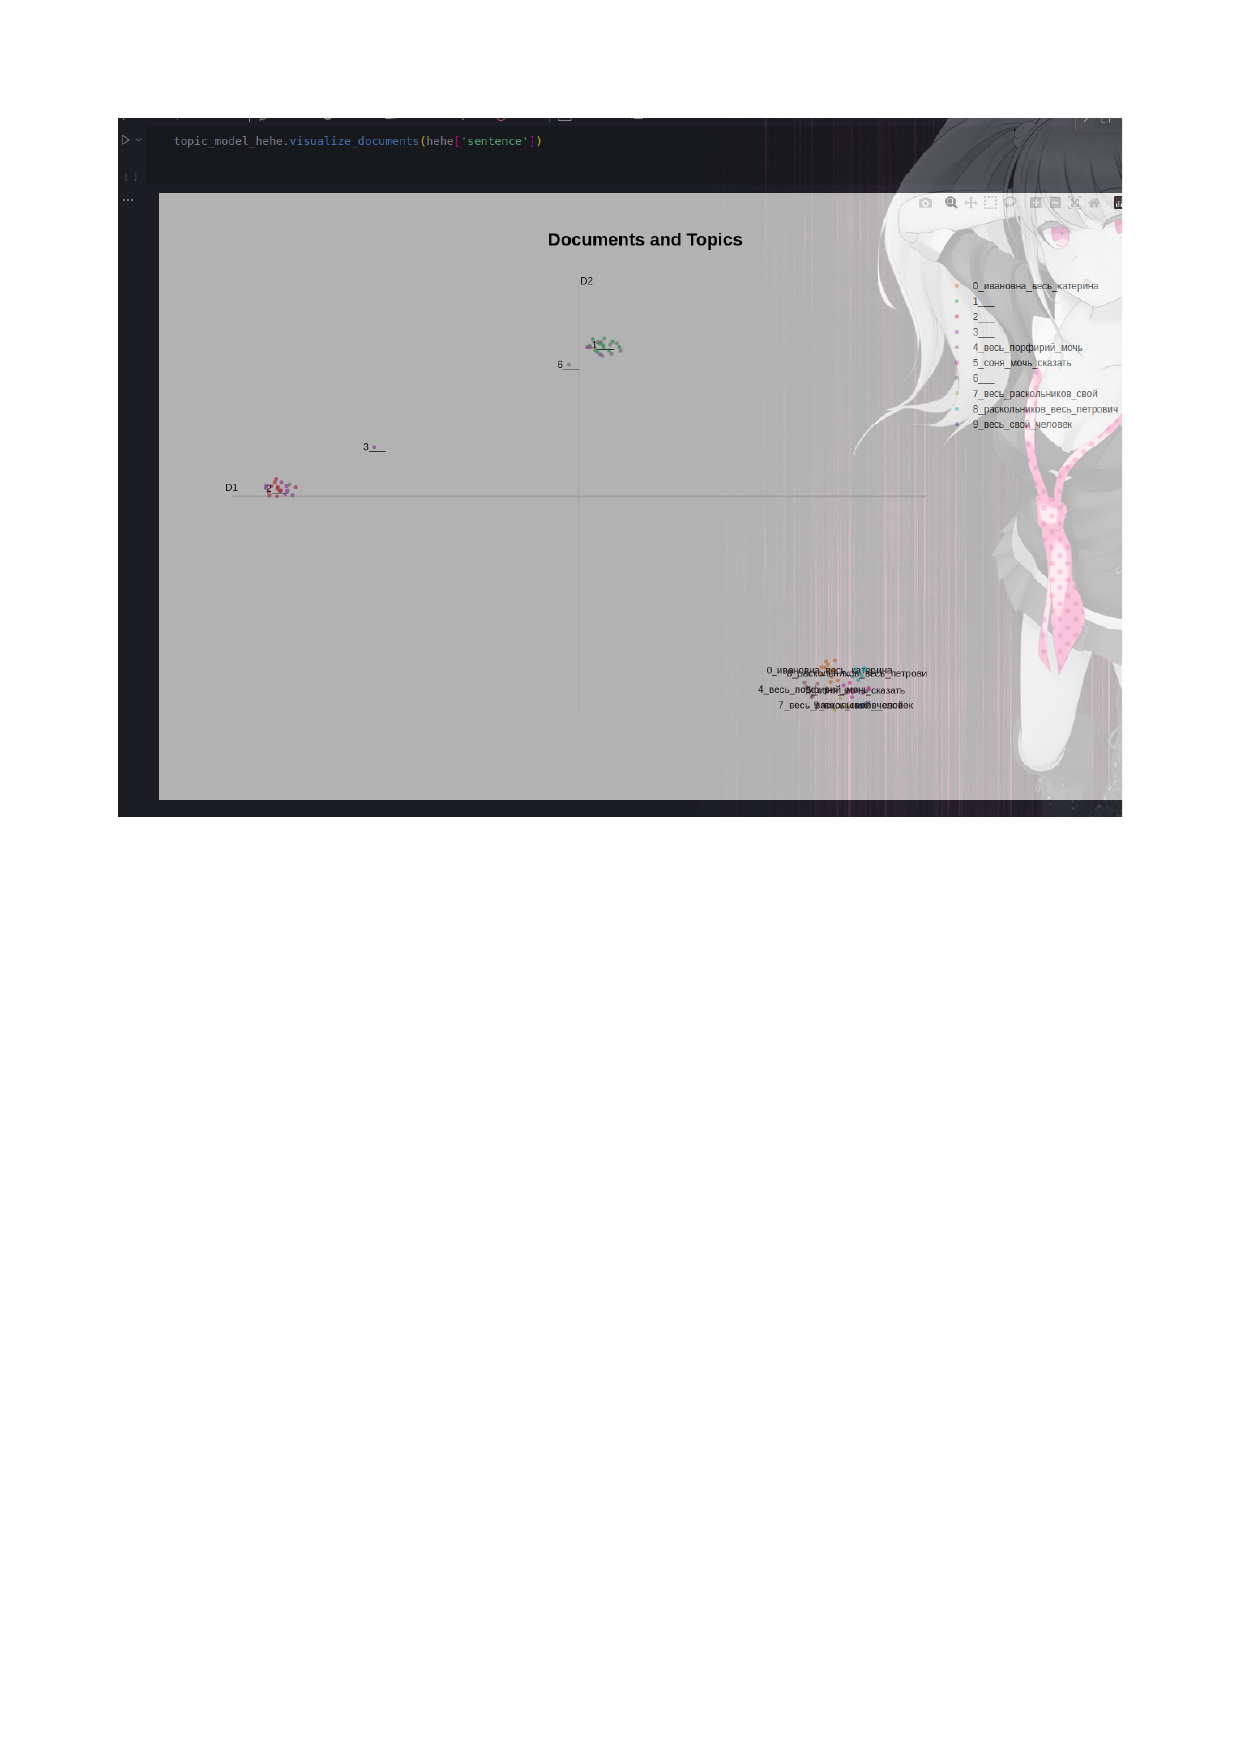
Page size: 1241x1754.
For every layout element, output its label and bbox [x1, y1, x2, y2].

picture [118, 118, 1123, 817]
